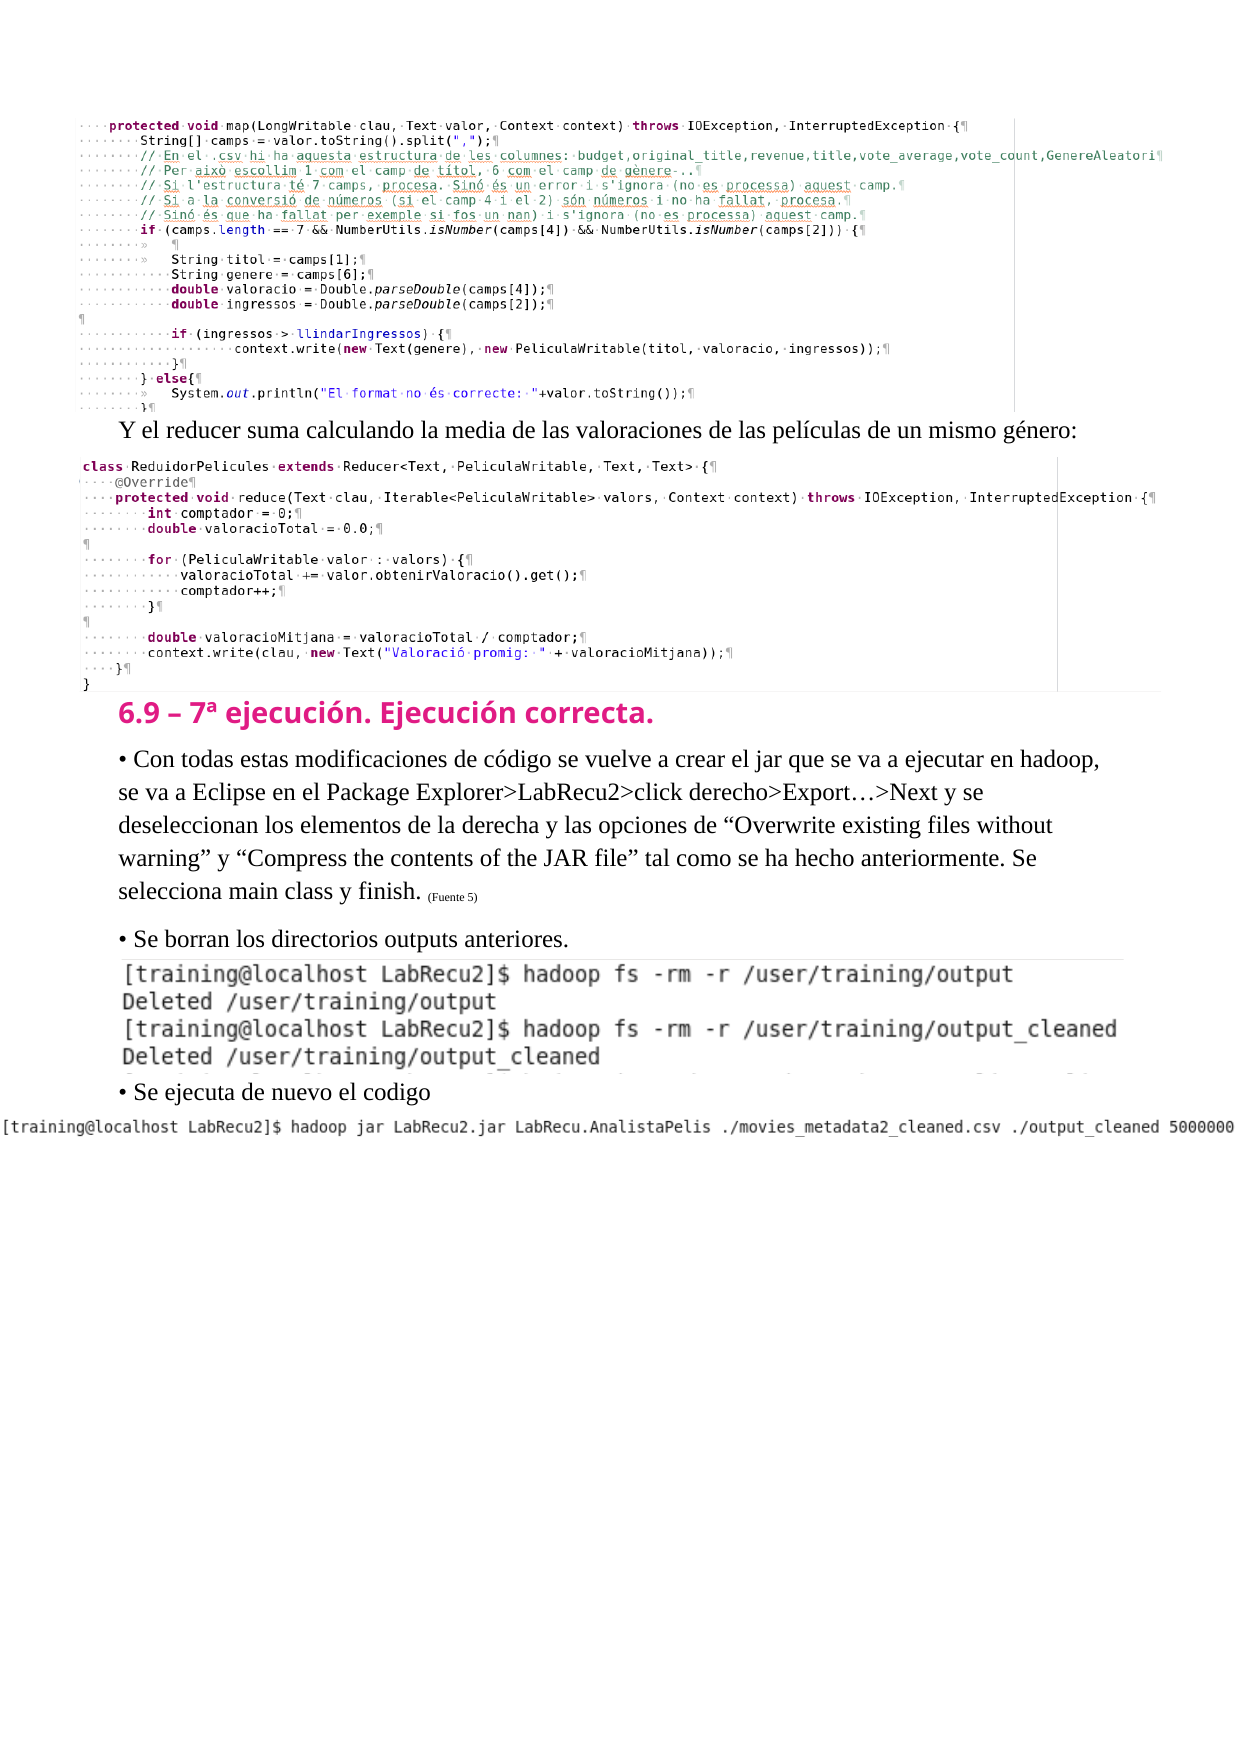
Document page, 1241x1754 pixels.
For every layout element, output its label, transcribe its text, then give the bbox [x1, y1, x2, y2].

text Y el reducer suma calculando la media de las valoraciones de las películas de un mismo género: [118, 412, 1122, 444]
text • Se ejecuta de nuevo el codigo [118, 971, 1122, 1106]
subtitle 6.9 – 7ª ejecución. Ejecución correcta. [118, 692, 1122, 732]
picture [72, 118, 1168, 412]
picture [79, 457, 1162, 692]
picture [0, 1118, 1241, 1123]
text • Se borran los directorios outputs anteriores. [118, 924, 1122, 953]
text • Con todas estas modificaciones de código se vuelve a crear el jar que se va a ejecutar en hadoop, se va a Eclipse en el Package Explorer>LabRecu2>click derecho>Export…>Next y se deseleccionan los elementos de la derecha y las opciones de “Overwrite existing files without warning” y “Compress the contents of the JAR file” tal como se ha hecho anteriormente. Se selecciona main class y finish. (Fuente 5) [118, 744, 1122, 905]
